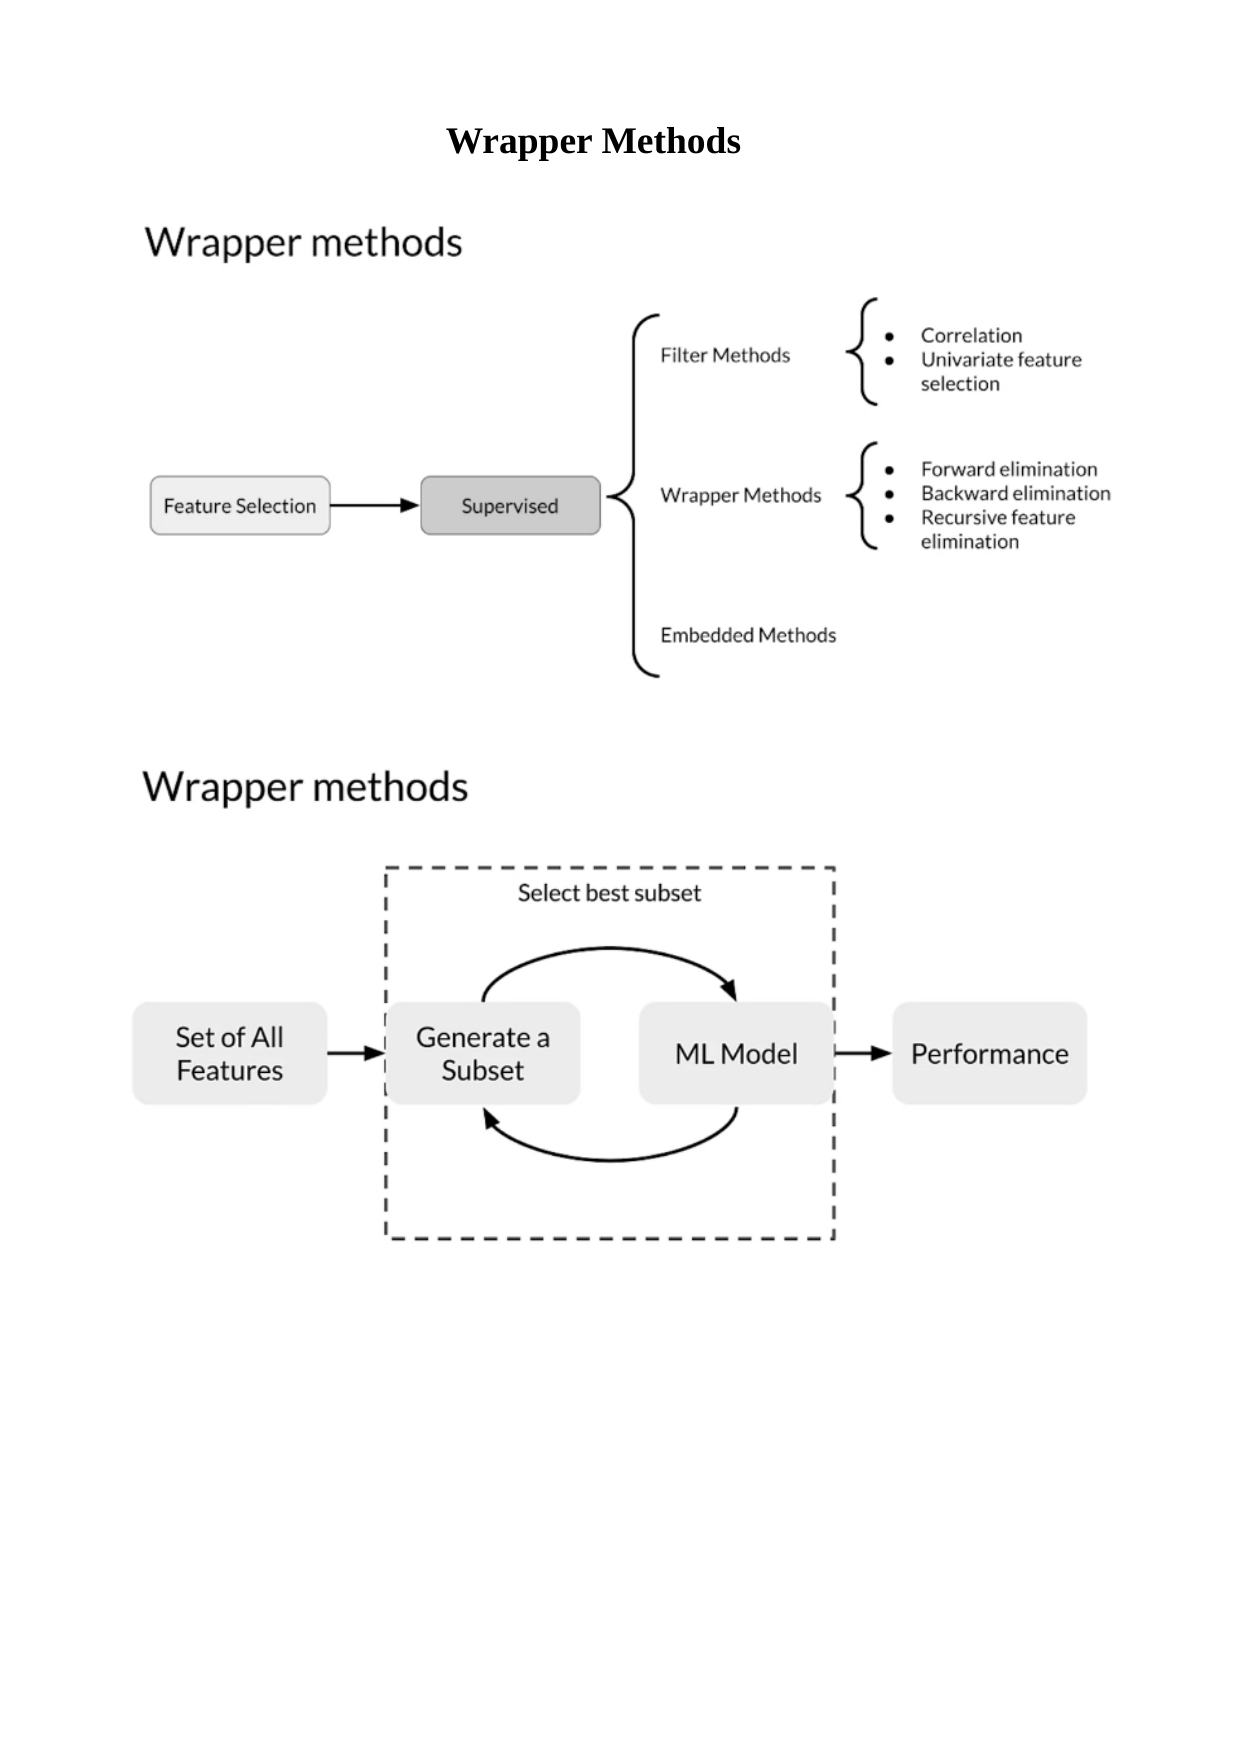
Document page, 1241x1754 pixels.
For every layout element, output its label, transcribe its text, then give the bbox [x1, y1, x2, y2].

picture [118, 758, 1123, 1256]
picture [118, 214, 1123, 701]
subtitle Wrapper Methods [118, 118, 1122, 161]
